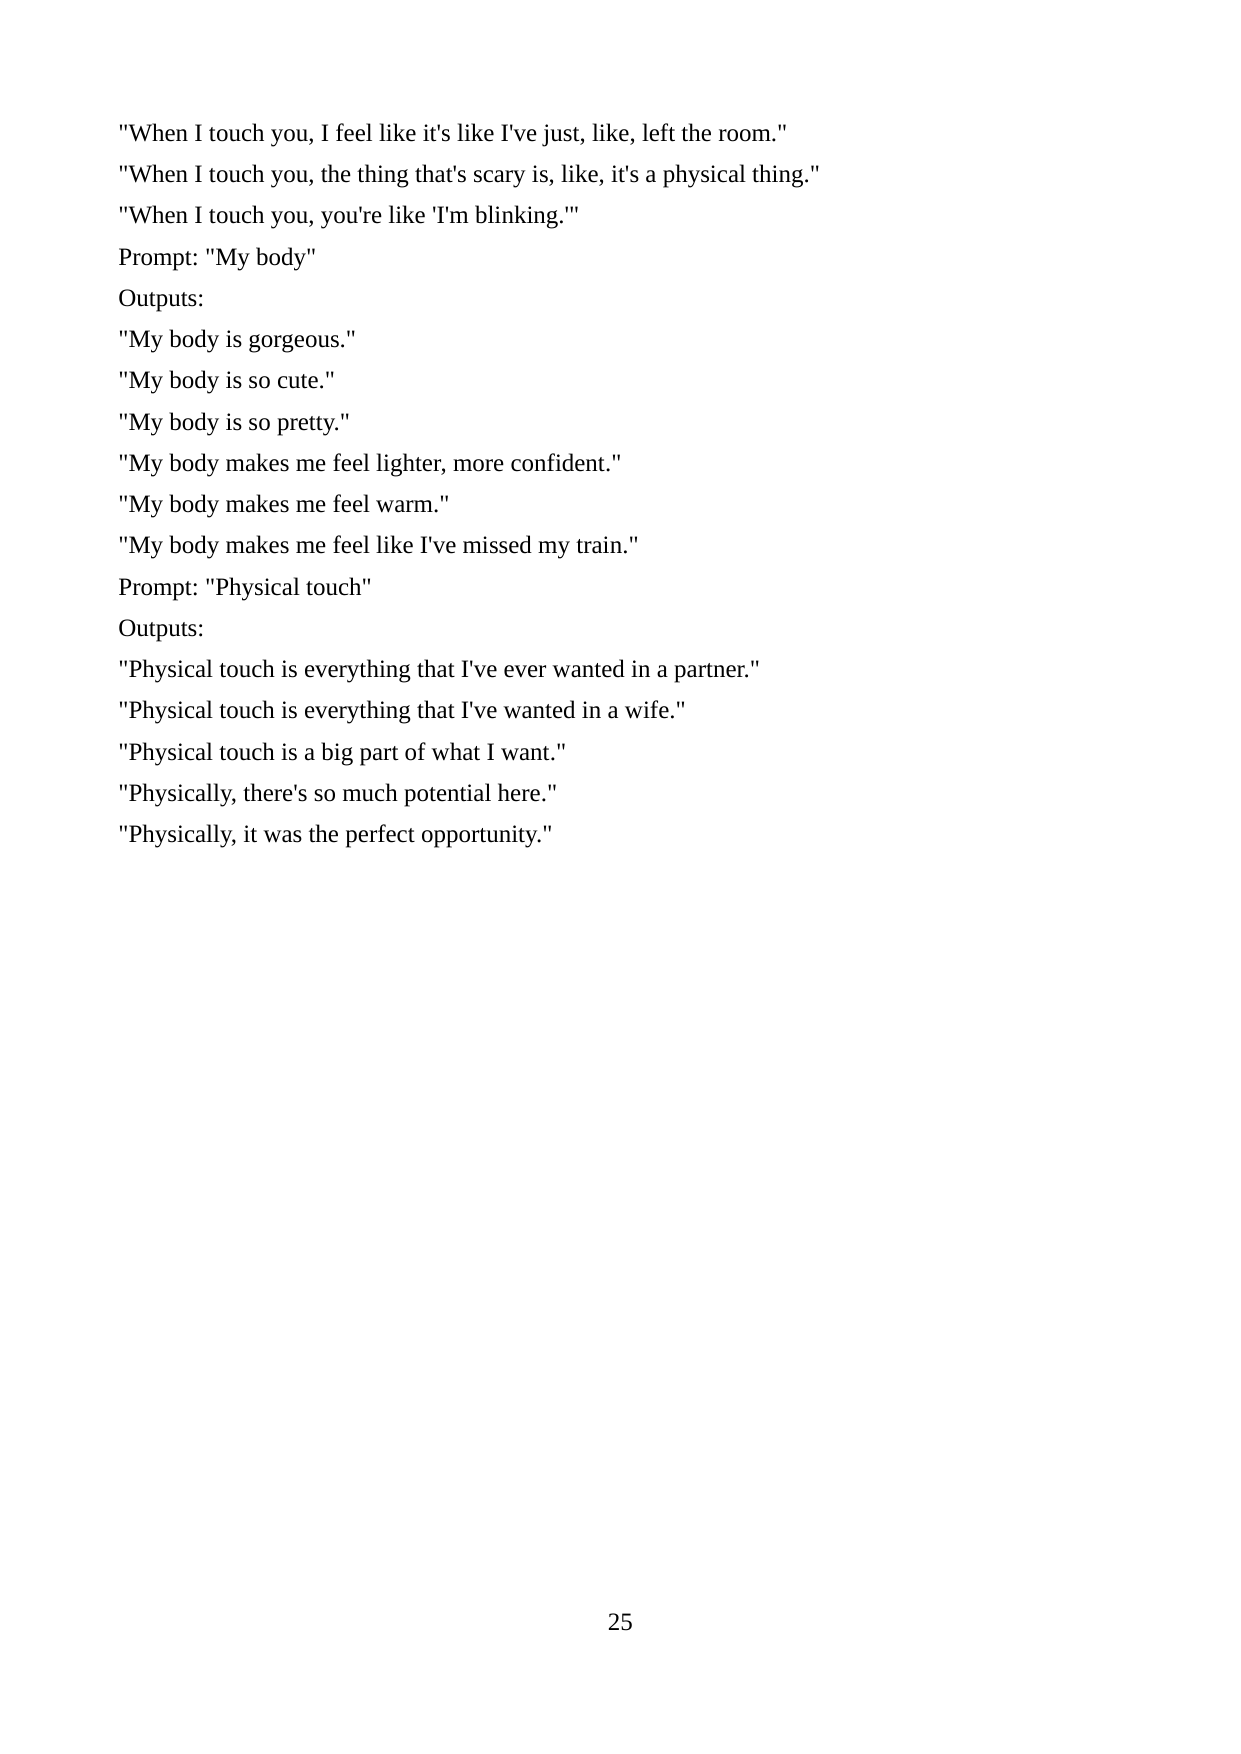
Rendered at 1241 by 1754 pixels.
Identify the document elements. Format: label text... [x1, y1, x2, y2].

text "When I touch you, you're like 'I'm blinking.'" [118, 201, 1122, 229]
text "My body is gorgeous." [118, 324, 1122, 353]
text Prompt: "Physical touch" [118, 572, 1122, 601]
text "My body makes me feel like I've missed my train." [118, 531, 1122, 559]
text "My body makes me feel lighter, more confident." [118, 448, 1122, 477]
text "My body makes me feel warm." [118, 489, 1122, 518]
text "My body is so cute." [118, 366, 1122, 394]
text "My body is so pretty." [118, 407, 1122, 436]
text "Physically, it was the perfect opportunity." [118, 819, 1122, 848]
text Outputs: [118, 613, 1122, 642]
text "When I touch you, the thing that's scary is, like, it's a physical thing." [118, 159, 1122, 188]
text "Physically, there's so much potential here." [118, 778, 1122, 807]
text "Physical touch is everything that I've ever wanted in a partner." [118, 654, 1122, 683]
text "Physical touch is a big part of what I want." [118, 737, 1122, 766]
text Prompt: "My body" [118, 242, 1122, 271]
text "When I touch you, I feel like it's like I've just, like, left the room." [118, 118, 1122, 147]
text Outputs: [118, 283, 1122, 312]
text "Physical touch is everything that I've wanted in a wife." [118, 696, 1122, 724]
